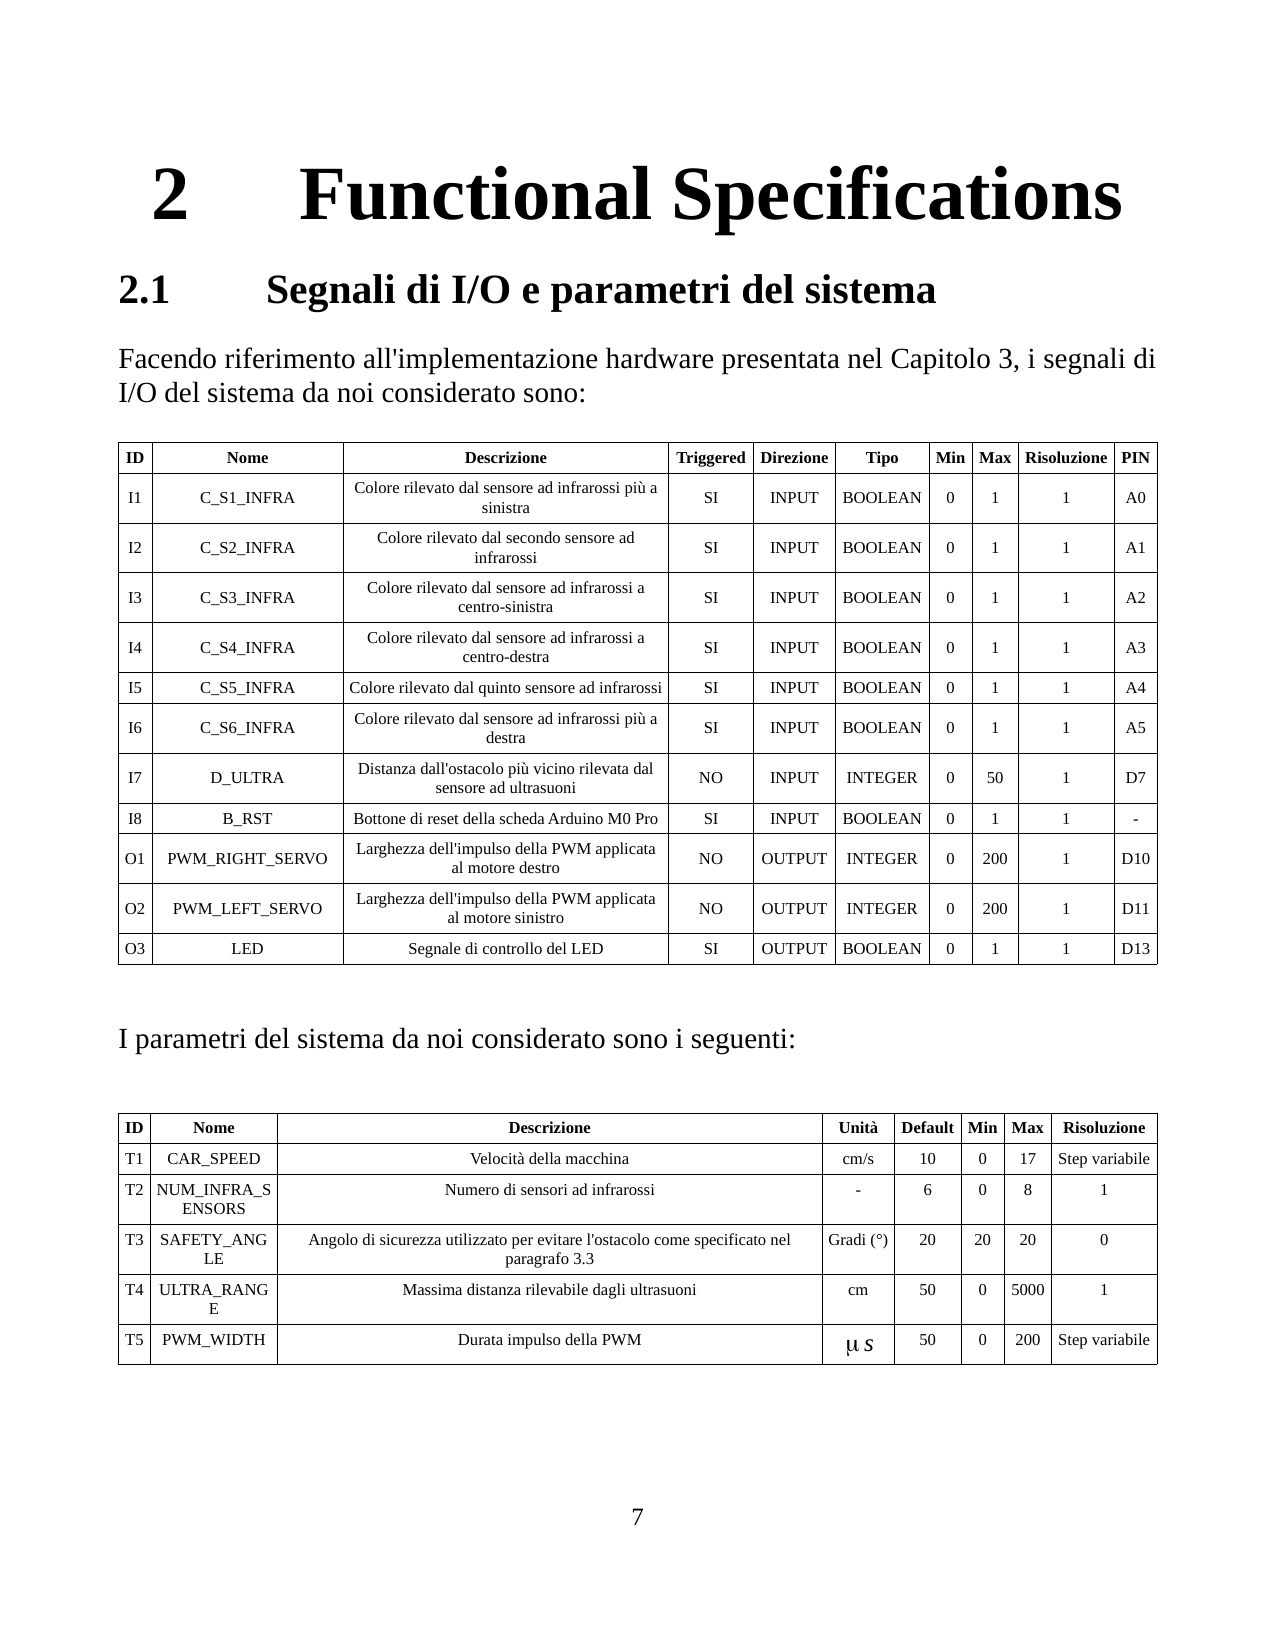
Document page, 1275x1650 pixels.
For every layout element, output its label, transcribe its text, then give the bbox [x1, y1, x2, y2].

table_header ID [119, 1114, 150, 1143]
table_cell 0 [930, 934, 972, 964]
table_cell I3 [119, 573, 152, 622]
table_cell 0 [930, 673, 972, 703]
table_cell 0 [930, 804, 972, 833]
table_cell Massima distanza rilevabile dagli ultrasuoni [278, 1275, 822, 1324]
table_cell SI [669, 524, 753, 572]
table_cell NO [669, 754, 753, 803]
table_header Descrizione [344, 443, 668, 472]
text I parametri del sistema da noi considerato sono i seguenti: [118, 1021, 1157, 1055]
table_cell D13 [1115, 934, 1157, 964]
table_cell Segnale di controllo del LED [344, 934, 668, 964]
table_cell I8 [119, 804, 152, 833]
table_cell 0 [930, 623, 972, 672]
table_cell OUTPUT [754, 884, 835, 933]
table_cell 0 [1052, 1225, 1157, 1274]
table_header Direzione [754, 443, 835, 472]
table_cell SI [669, 704, 753, 753]
table_cell 1 [1019, 704, 1114, 753]
table_cell 0 [930, 474, 972, 522]
table_cell 10 [895, 1144, 961, 1174]
table_cell NUM_INFRA_SENSORS [151, 1175, 277, 1224]
table_cell INTEGER [836, 834, 929, 883]
table_cell I4 [119, 623, 152, 672]
table_cell INTEGER [836, 884, 929, 933]
table_cell 1 [973, 474, 1018, 522]
table_cell 0 [962, 1144, 1004, 1174]
table_cell 0 [962, 1325, 1004, 1364]
table_cell SAFETY_ANGLE [151, 1225, 277, 1274]
table_cell I5 [119, 673, 152, 703]
table_cell Distanza dall'ostacolo più vicino rilevata dal sensore ad ultrasuoni [344, 754, 668, 803]
table_cell 200 [973, 834, 1018, 883]
table_cell Step variabile [1052, 1144, 1157, 1174]
table_cell 8 [1005, 1175, 1051, 1224]
table_cell 200 [973, 884, 1018, 933]
table_cell Larghezza dell'impulso della PWM applicata al motore destro [344, 834, 668, 883]
table_cell T4 [119, 1275, 150, 1324]
table_cell 17 [1005, 1144, 1051, 1174]
table_cell 0 [930, 573, 972, 622]
table_cell 50 [973, 754, 1018, 803]
table_header Max [973, 443, 1018, 472]
table_cell 20 [1005, 1225, 1051, 1274]
table_cell T2 [119, 1175, 150, 1224]
table_header Risoluzione [1019, 443, 1114, 472]
table_cell 1 [1019, 804, 1114, 833]
table_cell BOOLEAN [836, 934, 929, 964]
table_cell [823, 1325, 894, 1364]
table_cell CAR_SPEED [151, 1144, 277, 1174]
table_cell 1 [973, 573, 1018, 622]
table_header Nome [151, 1114, 277, 1143]
table_cell Velocità della macchina [278, 1144, 822, 1174]
table_cell 1 [1019, 673, 1114, 703]
table_cell OUTPUT [754, 834, 835, 883]
table_cell LED [153, 934, 343, 964]
table_cell Colore rilevato dal quinto sensore ad infrarossi [344, 673, 668, 703]
table_header PIN [1115, 443, 1157, 472]
table_cell - [1115, 804, 1157, 833]
table_cell 1 [973, 673, 1018, 703]
table_cell 5000 [1005, 1275, 1051, 1324]
table_cell INPUT [754, 754, 835, 803]
table_cell O3 [119, 934, 152, 964]
table_cell T5 [119, 1325, 150, 1364]
table_header Unità [823, 1114, 894, 1143]
table_cell PWM_RIGHT_SERVO [153, 834, 343, 883]
table_cell 1 [1052, 1275, 1157, 1324]
table_cell NO [669, 884, 753, 933]
table_cell C_S6_INFRA [153, 704, 343, 753]
table_cell INPUT [754, 623, 835, 672]
table_cell BOOLEAN [836, 673, 929, 703]
text Facendo riferimento all'implementazione hardware presentata nel Capitolo 3, i segnali di I/O del sistema da noi considerato sono: [118, 341, 1157, 408]
table_cell C_S3_INFRA [153, 573, 343, 622]
table_cell Larghezza dell'impulso della PWM applicata al motore sinistro [344, 884, 668, 933]
table_cell T3 [119, 1225, 150, 1274]
table_cell 1 [973, 623, 1018, 672]
table_cell C_S5_INFRA [153, 673, 343, 703]
table_cell A4 [1115, 673, 1157, 703]
table_cell SI [669, 804, 753, 833]
table_cell Colore rilevato dal sensore ad infrarossi a centro-sinistra [344, 573, 668, 622]
table_cell PWM_LEFT_SERVO [153, 884, 343, 933]
table_cell Step variabile [1052, 1325, 1157, 1364]
table_cell 50 [895, 1325, 961, 1364]
table_cell Colore rilevato dal sensore ad infrarossi a centro-destra [344, 623, 668, 672]
table_cell 20 [962, 1225, 1004, 1274]
table_cell INTEGER [836, 754, 929, 803]
table_header Min [962, 1114, 1004, 1143]
table_cell A0 [1115, 474, 1157, 522]
table_cell 1 [1019, 474, 1114, 522]
table_cell I2 [119, 524, 152, 572]
subtitle 2.1 Segnali di I/O e parametri del sistema [118, 264, 1157, 312]
table_cell Colore rilevato dal sensore ad infrarossi più a sinistra [344, 474, 668, 522]
table_cell NO [669, 834, 753, 883]
table_cell INPUT [754, 804, 835, 833]
table_cell cm/s [823, 1144, 894, 1174]
table_cell INPUT [754, 673, 835, 703]
table_cell 1 [973, 934, 1018, 964]
table_cell 1 [973, 524, 1018, 572]
table_cell 1 [1019, 884, 1114, 933]
table_cell SI [669, 573, 753, 622]
table_cell OUTPUT [754, 934, 835, 964]
table_header Max [1005, 1114, 1051, 1143]
table_cell O1 [119, 834, 152, 883]
table_cell T1 [119, 1144, 150, 1174]
table_cell Colore rilevato dal secondo sensore ad infrarossi [344, 524, 668, 572]
table_cell Durata impulso della PWM [278, 1325, 822, 1364]
table_header Min [930, 443, 972, 472]
table_cell 1 [1019, 573, 1114, 622]
table_cell 0 [930, 704, 972, 753]
table_cell A5 [1115, 704, 1157, 753]
table_header ID [119, 443, 152, 472]
table_cell Angolo di sicurezza utilizzato per evitare l'ostacolo come specificato nel paragrafo 3.3 [278, 1225, 822, 1274]
table_cell 1 [1019, 934, 1114, 964]
table_cell Gradi (°) [823, 1225, 894, 1274]
table_header Default [895, 1114, 961, 1143]
table_cell ULTRA_RANGE [151, 1275, 277, 1324]
table_cell 0 [930, 524, 972, 572]
table_cell B_RST [153, 804, 343, 833]
table_cell BOOLEAN [836, 524, 929, 572]
table_cell A2 [1115, 573, 1157, 622]
table_cell INPUT [754, 573, 835, 622]
table_cell D11 [1115, 884, 1157, 933]
table_cell PWM_WIDTH [151, 1325, 277, 1364]
table_cell I1 [119, 474, 152, 522]
table_cell SI [669, 623, 753, 672]
table_cell SI [669, 673, 753, 703]
table_cell BOOLEAN [836, 704, 929, 753]
table_cell 0 [962, 1175, 1004, 1224]
table_header Descrizione [278, 1114, 822, 1143]
table_cell 0 [930, 834, 972, 883]
table_cell A1 [1115, 524, 1157, 572]
table_header Risoluzione [1052, 1114, 1157, 1143]
table_cell SI [669, 474, 753, 522]
table_cell 1 [1019, 754, 1114, 803]
table_cell cm [823, 1275, 894, 1324]
table_cell O2 [119, 884, 152, 933]
table_cell 0 [930, 754, 972, 803]
table_cell 1 [1019, 834, 1114, 883]
table_cell - [823, 1175, 894, 1224]
table_header Tipo [836, 443, 929, 472]
table_cell 0 [962, 1275, 1004, 1324]
table_cell 1 [973, 804, 1018, 833]
table_cell I7 [119, 754, 152, 803]
table_cell SI [669, 934, 753, 964]
table_cell INPUT [754, 704, 835, 753]
table_cell 1 [1019, 623, 1114, 672]
table_cell D7 [1115, 754, 1157, 803]
table_cell Bottone di reset della scheda Arduino M0 Pro [344, 804, 668, 833]
table_cell 20 [895, 1225, 961, 1274]
table_header Triggered [669, 443, 753, 472]
table_cell D10 [1115, 834, 1157, 883]
table_cell C_S1_INFRA [153, 474, 343, 522]
table_cell Colore rilevato dal sensore ad infrarossi più a destra [344, 704, 668, 753]
table_cell BOOLEAN [836, 573, 929, 622]
table_cell C_S4_INFRA [153, 623, 343, 672]
table_cell 0 [930, 884, 972, 933]
table_cell D_ULTRA [153, 754, 343, 803]
table_cell I6 [119, 704, 152, 753]
table_cell 1 [973, 704, 1018, 753]
table_cell C_S2_INFRA [153, 524, 343, 572]
table_cell BOOLEAN [836, 474, 929, 522]
table_header Nome [153, 443, 343, 472]
table_cell INPUT [754, 524, 835, 572]
table_cell A3 [1115, 623, 1157, 672]
table_cell 1 [1019, 524, 1114, 572]
table_cell 50 [895, 1275, 961, 1324]
table_cell 1 [1052, 1175, 1157, 1224]
table_cell BOOLEAN [836, 804, 929, 833]
table_cell 200 [1005, 1325, 1051, 1364]
subtitle 2 Functional Specifications [118, 148, 1157, 236]
table_cell BOOLEAN [836, 623, 929, 672]
table_cell Numero di sensori ad infrarossi [278, 1175, 822, 1224]
table_cell INPUT [754, 474, 835, 522]
table_cell 6 [895, 1175, 961, 1224]
